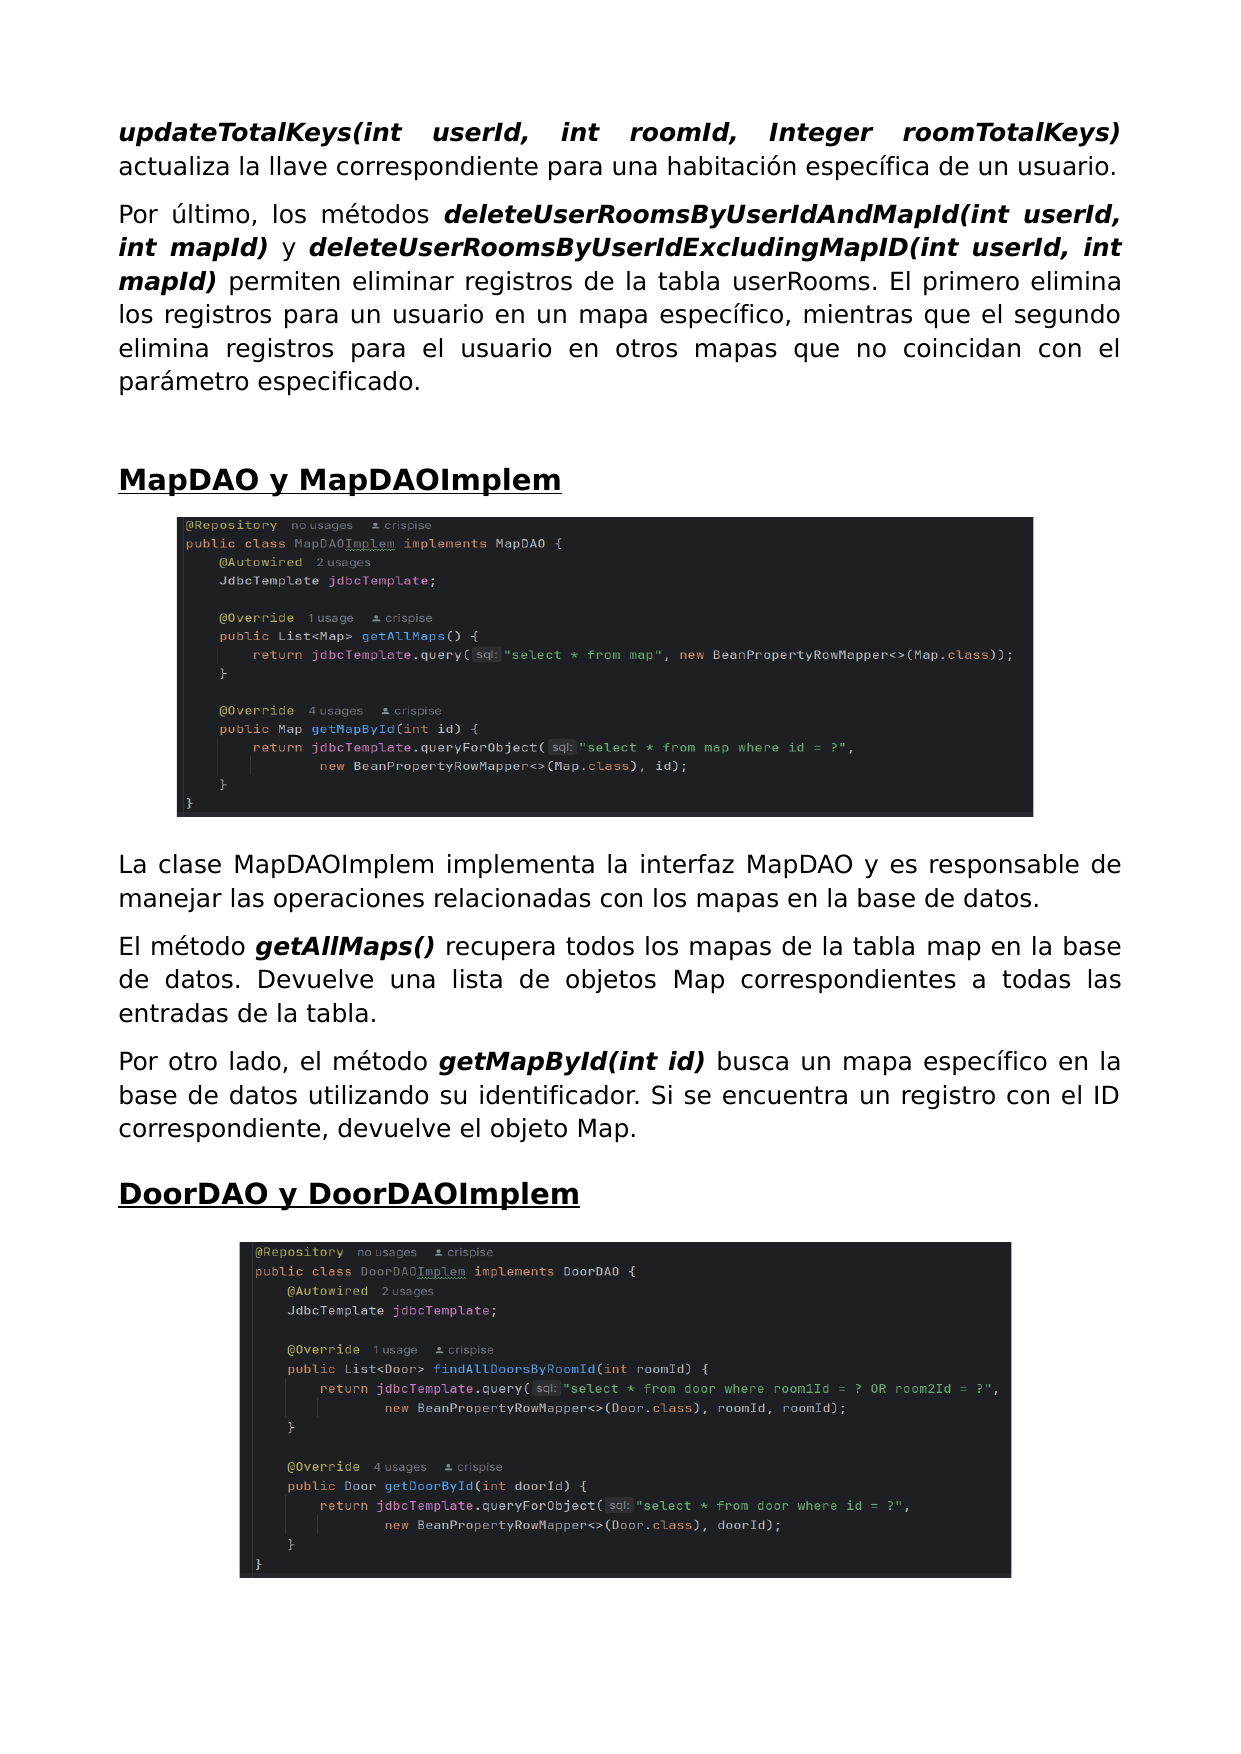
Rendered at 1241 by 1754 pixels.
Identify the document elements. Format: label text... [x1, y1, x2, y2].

text MapDAO y MapDAOImplem [118, 464, 1122, 498]
text updateTotalKeys(int userId, int roomId, Integer roomTotalKeys) actualiza la llave correspondiente para una habitación específica de un usuario. [118, 118, 1122, 181]
subtitle DoorDAO y DoorDAOImplem [118, 1177, 1122, 1211]
picture [176, 517, 1034, 817]
text Por otro lado, el método getMapById(int id) busca un mapa específico en la base de datos utilizando su identificador. Si se encuentra un registro con el ID correspondiente, devuelve el objeto Map. [118, 1047, 1122, 1144]
text El método getAllMaps() recupera todos los mapas de la tabla map en la base de datos. Devuelve una lista de objetos Map correspondientes a todas las entradas de la tabla. [118, 932, 1122, 1028]
text Por último, los métodos deleteUserRoomsByUserIdAndMapId(int userId, int mapId) y deleteUserRoomsByUserIdExcludingMapID(int userId, int mapId) permiten eliminar registros de la tabla userRooms. El primero elimina los registros para un usuario en un mapa específico, mientras que el segundo elimina registros para el usuario en otros mapas que no coincidan con el parámetro especificado. [118, 200, 1122, 397]
text La clase MapDAOImplem implementa la interfaz MapDAO y es responsable de manejar las operaciones relacionadas con los mapas en la base de datos. [118, 851, 1122, 913]
picture [239, 1242, 1012, 1578]
